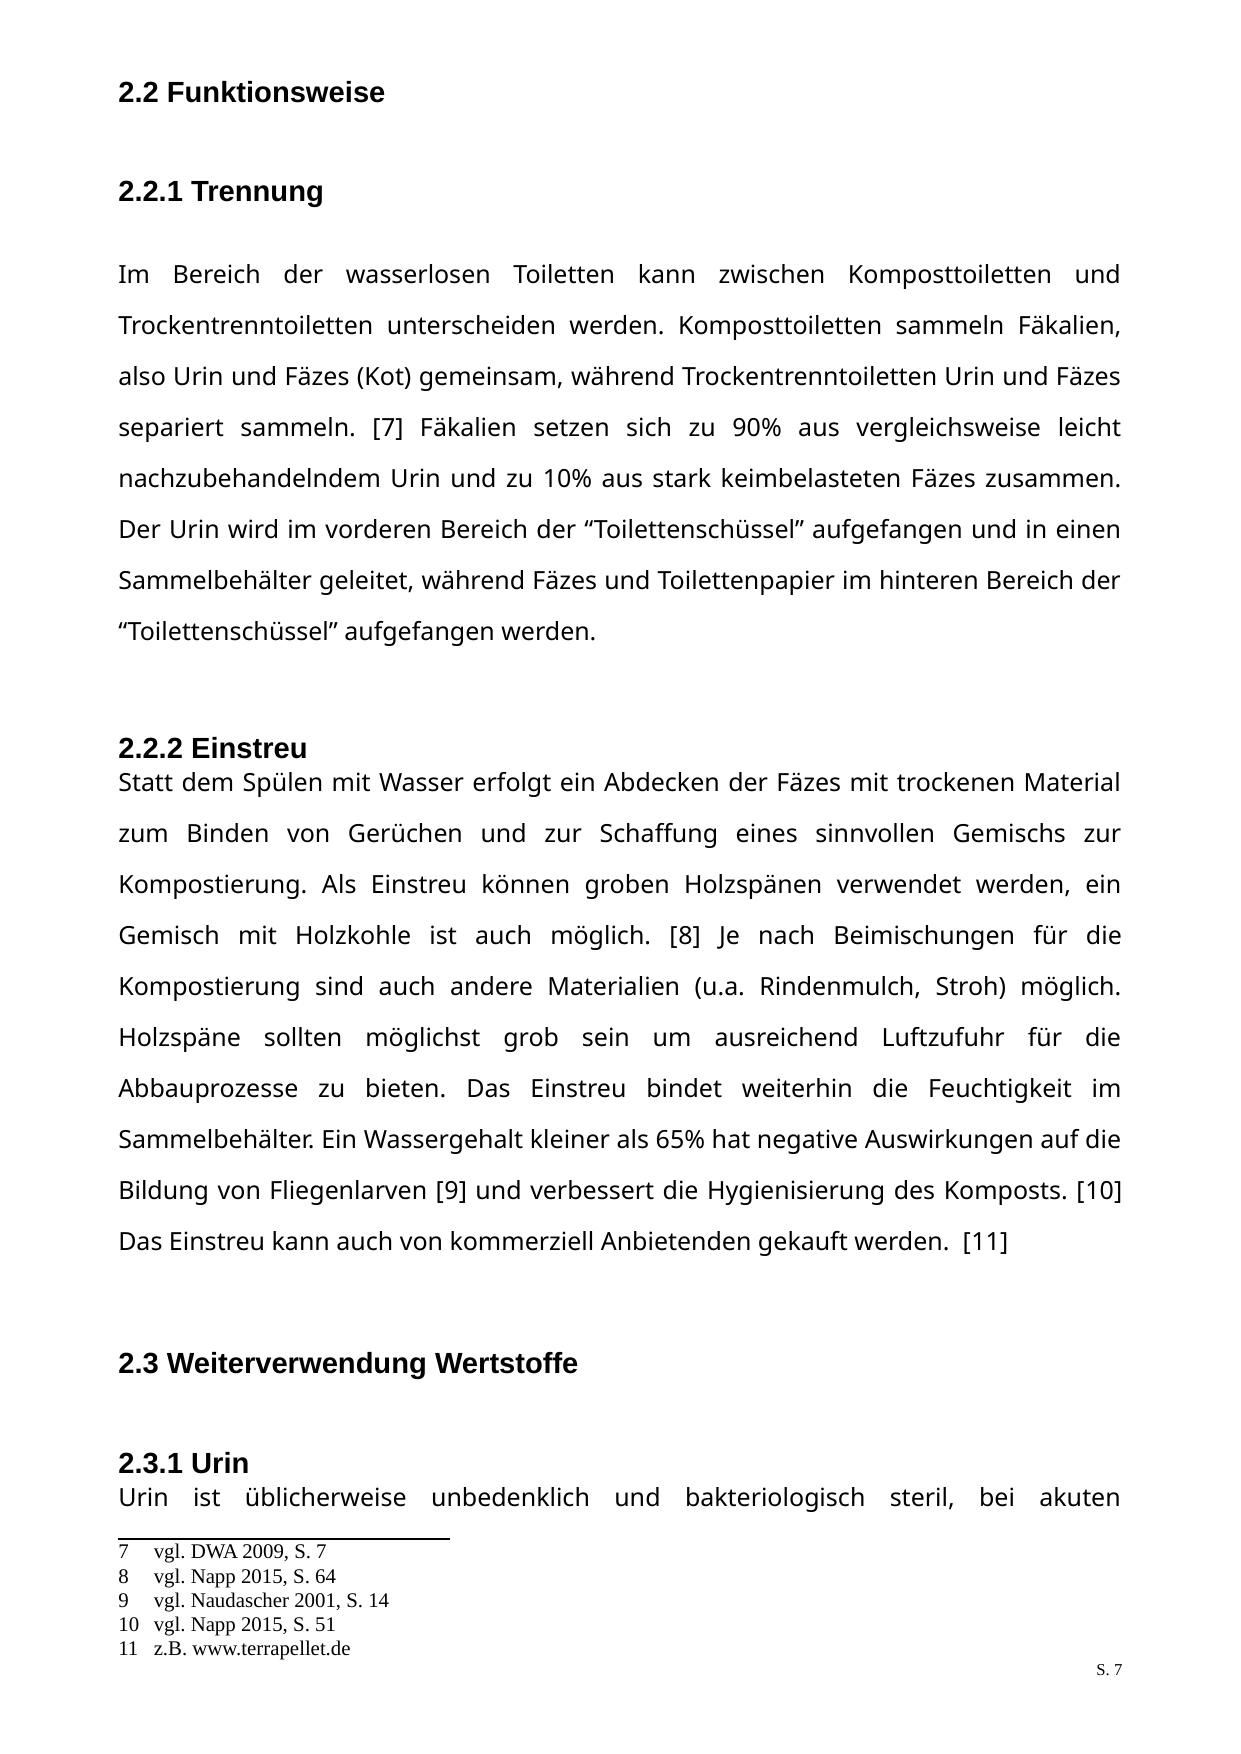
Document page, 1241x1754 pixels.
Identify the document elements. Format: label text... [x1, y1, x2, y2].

text vgl. Naudascher 2001, S. 14 [118, 1588, 1122, 1612]
subtitle 2.3.1 Urin [118, 1446, 1122, 1479]
subtitle 2.2.2 Einstreu [118, 731, 1122, 764]
text vgl. Napp 2015, S. 64 [118, 1563, 1122, 1588]
subtitle 2.2.1 Trennung [118, 174, 1122, 208]
subtitle 2.3 Weiterverwendung Wertstoffe [118, 1347, 1122, 1380]
text Im Bereich der wasserlosen Toiletten kann zwischen Komposttoiletten und Trockentrenntoiletten unterscheiden werden. Komposttoiletten sammeln Fäkalien, also Urin und Fäzes (Kot) gemeinsam, während Trockentrenntoiletten Urin und Fäzes separiert sammeln. [] Fäkalien setzen sich zu 90% aus vergleichsweise leicht nachzubehandelndem Urin und zu 10% aus stark keimbelasteten Fäzes zusammen. Der Urin wird im vorderen Bereich der “Toilettenschüssel” aufgefangen und in einen Sammelbehälter geleitet, während Fäzes und Toilettenpapier im hinteren Bereich der “Toilettenschüssel” aufgefangen werden. [118, 257, 1122, 648]
text Statt dem Spülen mit Wasser erfolgt ein Abdecken der Fäzes mit trockenen Material zum Binden von Gerüchen und zur Schaffung eines sinnvollen Gemischs zur Kompostierung. Als Einstreu können groben Holzspänen verwendet werden, ein Gemisch mit Holzkohle ist auch möglich. [] Je nach Beimischungen für die Kompostierung sind auch andere Materialien (u.a. Rindenmulch, Stroh) möglich. Holzspäne sollten möglichst grob sein um ausreichend Luftzufuhr für die Abbauprozesse zu bieten. Das Einstreu bindet weiterhin die Feuchtigkeit im Sammelbehälter. Ein Wassergehalt kleiner als 65% hat negative Auswirkungen auf die Bildung von Fliegenlarven [] und verbessert die Hygienisierung des Komposts. [] Das Einstreu kann auch von kommerziell Anbietenden gekauft werden. [] [118, 764, 1122, 1258]
text Urin ist üblicherweise unbedenklich und bakteriologisch steril, bei akuten [118, 1479, 1122, 1513]
text z.B. www.terrapellet.de [118, 1636, 1122, 1660]
text vgl. DWA 2009, S. 7 [118, 1539, 1122, 1563]
text vgl. Napp 2015, S. 51 [118, 1612, 1122, 1636]
subtitle 2.2 Funktionsweise [118, 75, 1122, 108]
